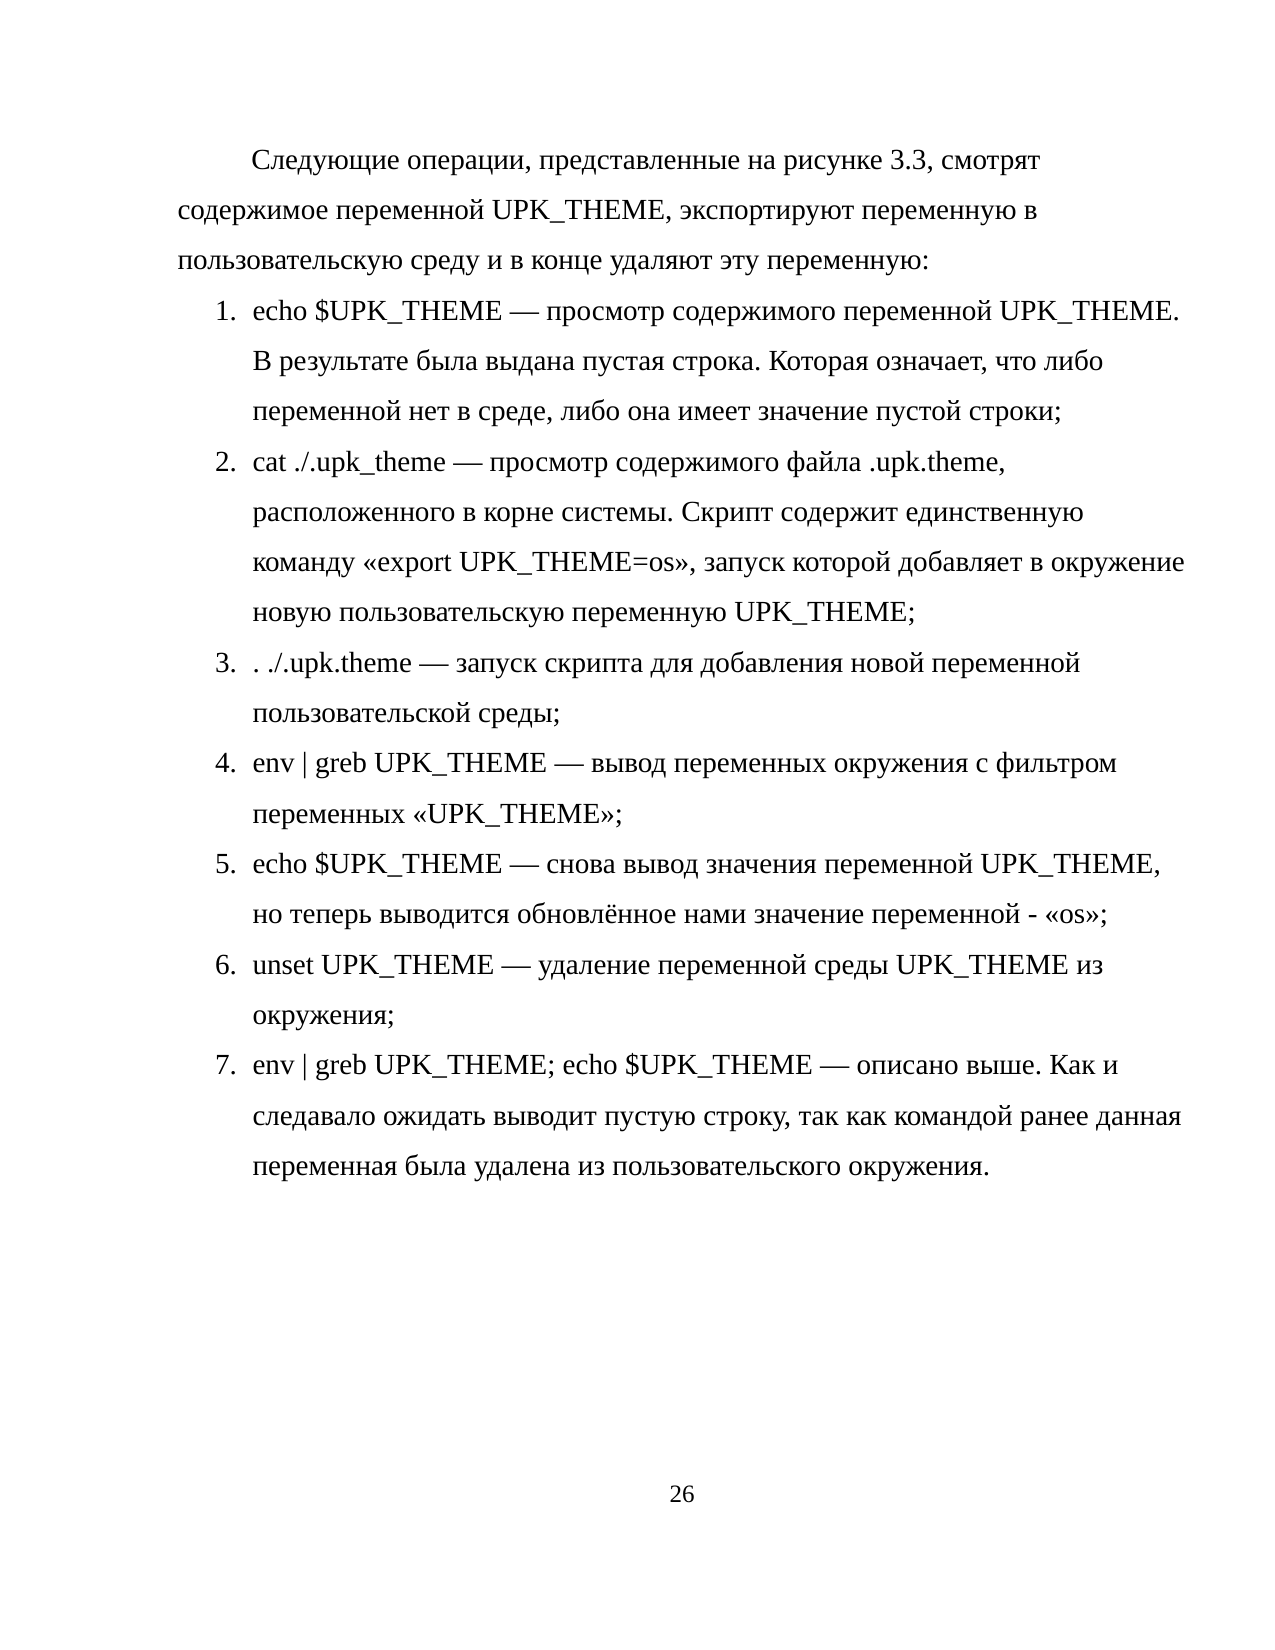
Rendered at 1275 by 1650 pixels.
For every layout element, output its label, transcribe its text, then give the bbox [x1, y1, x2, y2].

list env | greb UPK_THEME — вывод переменных окружения с фильтром переменных «UPK_THEME»; [215, 746, 1186, 829]
list cat ./.upk_theme — просмотр содержимого файла .upk.theme, расположенного в корне системы. Скрипт содержит единственную команду «export UPK_THEME=os», запуск которой добавляет в окружение новую пользовательскую переменную UPK_THEME; [215, 444, 1186, 628]
list echo $UPK_THEME — снова вывод значения переменной UPK_THEME, но теперь выводится обновлённое нами значение переменной - «os»; [215, 846, 1186, 930]
list . ./.upk.theme — запуск скрипта для добавления новой переменной пользовательской среды; [215, 645, 1186, 729]
list env | greb UPK_THEME; echo $UPK_THEME — описано выше. Как и следавало ожидать выводит пустую строку, так как командой ранее данная переменная была удалена из пользовательского окружения. [215, 1047, 1186, 1182]
text Следующие операции, представленные на рисунке 3.3, смотрят содержимое переменной UPK_THEME, экспортируют переменную в пользовательскую среду и в конце удаляют эту переменную: [177, 142, 1186, 276]
list echo $UPK_THEME — просмотр содержимого переменной UPK_THEME. В результате была выдана пустая строка. Которая означает, что либо переменной нет в среде, либо она имеет значение пустой строки; [215, 293, 1186, 427]
list unset UPK_THEME — удаление переменной среды UPK_THEME из окружения; [215, 947, 1186, 1031]
